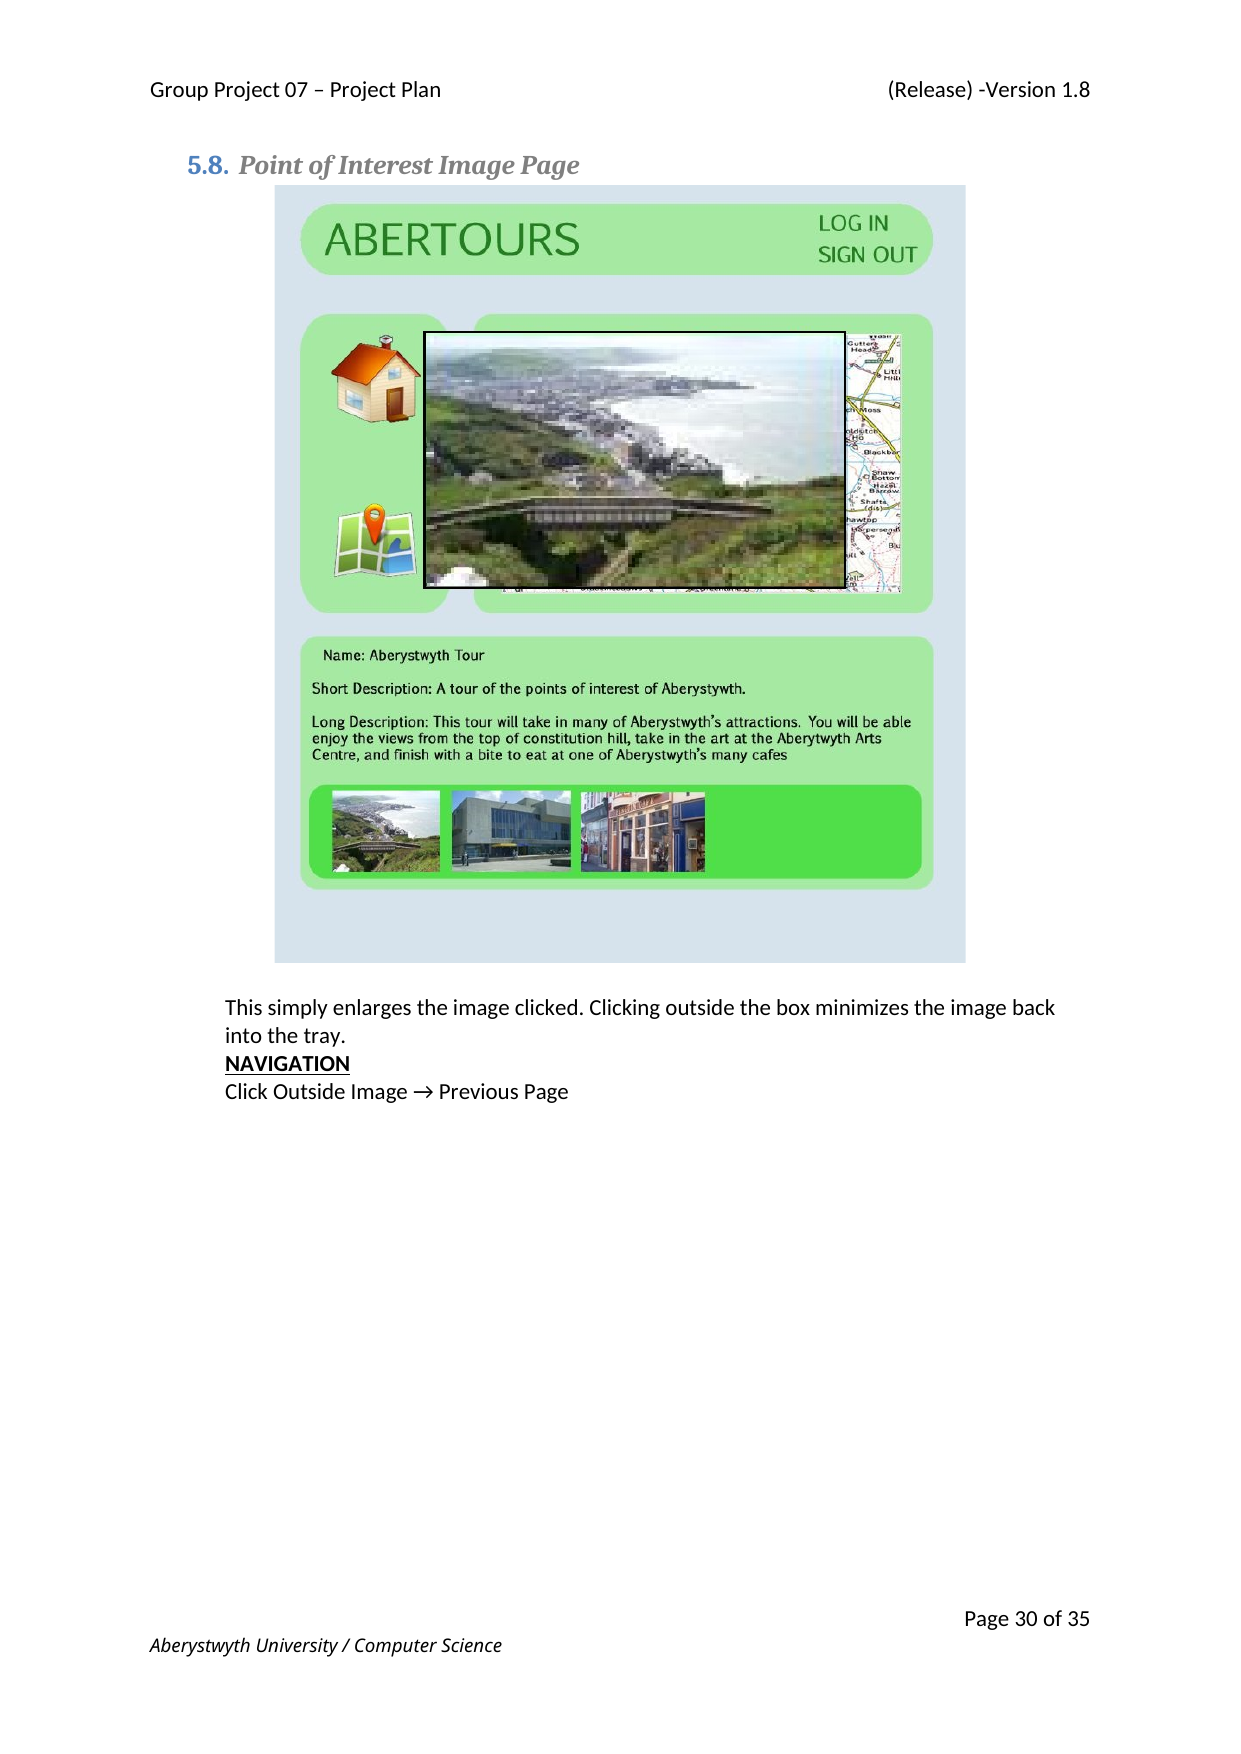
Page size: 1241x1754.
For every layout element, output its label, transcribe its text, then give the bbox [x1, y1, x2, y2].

text Click Outside Image → Previous Page [225, 1077, 1090, 1106]
subtitle Point of Interest Image Page [187, 150, 1090, 181]
text NAVIGATION [225, 1049, 1090, 1077]
text This simply enlarges the image clicked. Clicking outside the box minimizes the image back into the tray. [225, 993, 1090, 1049]
